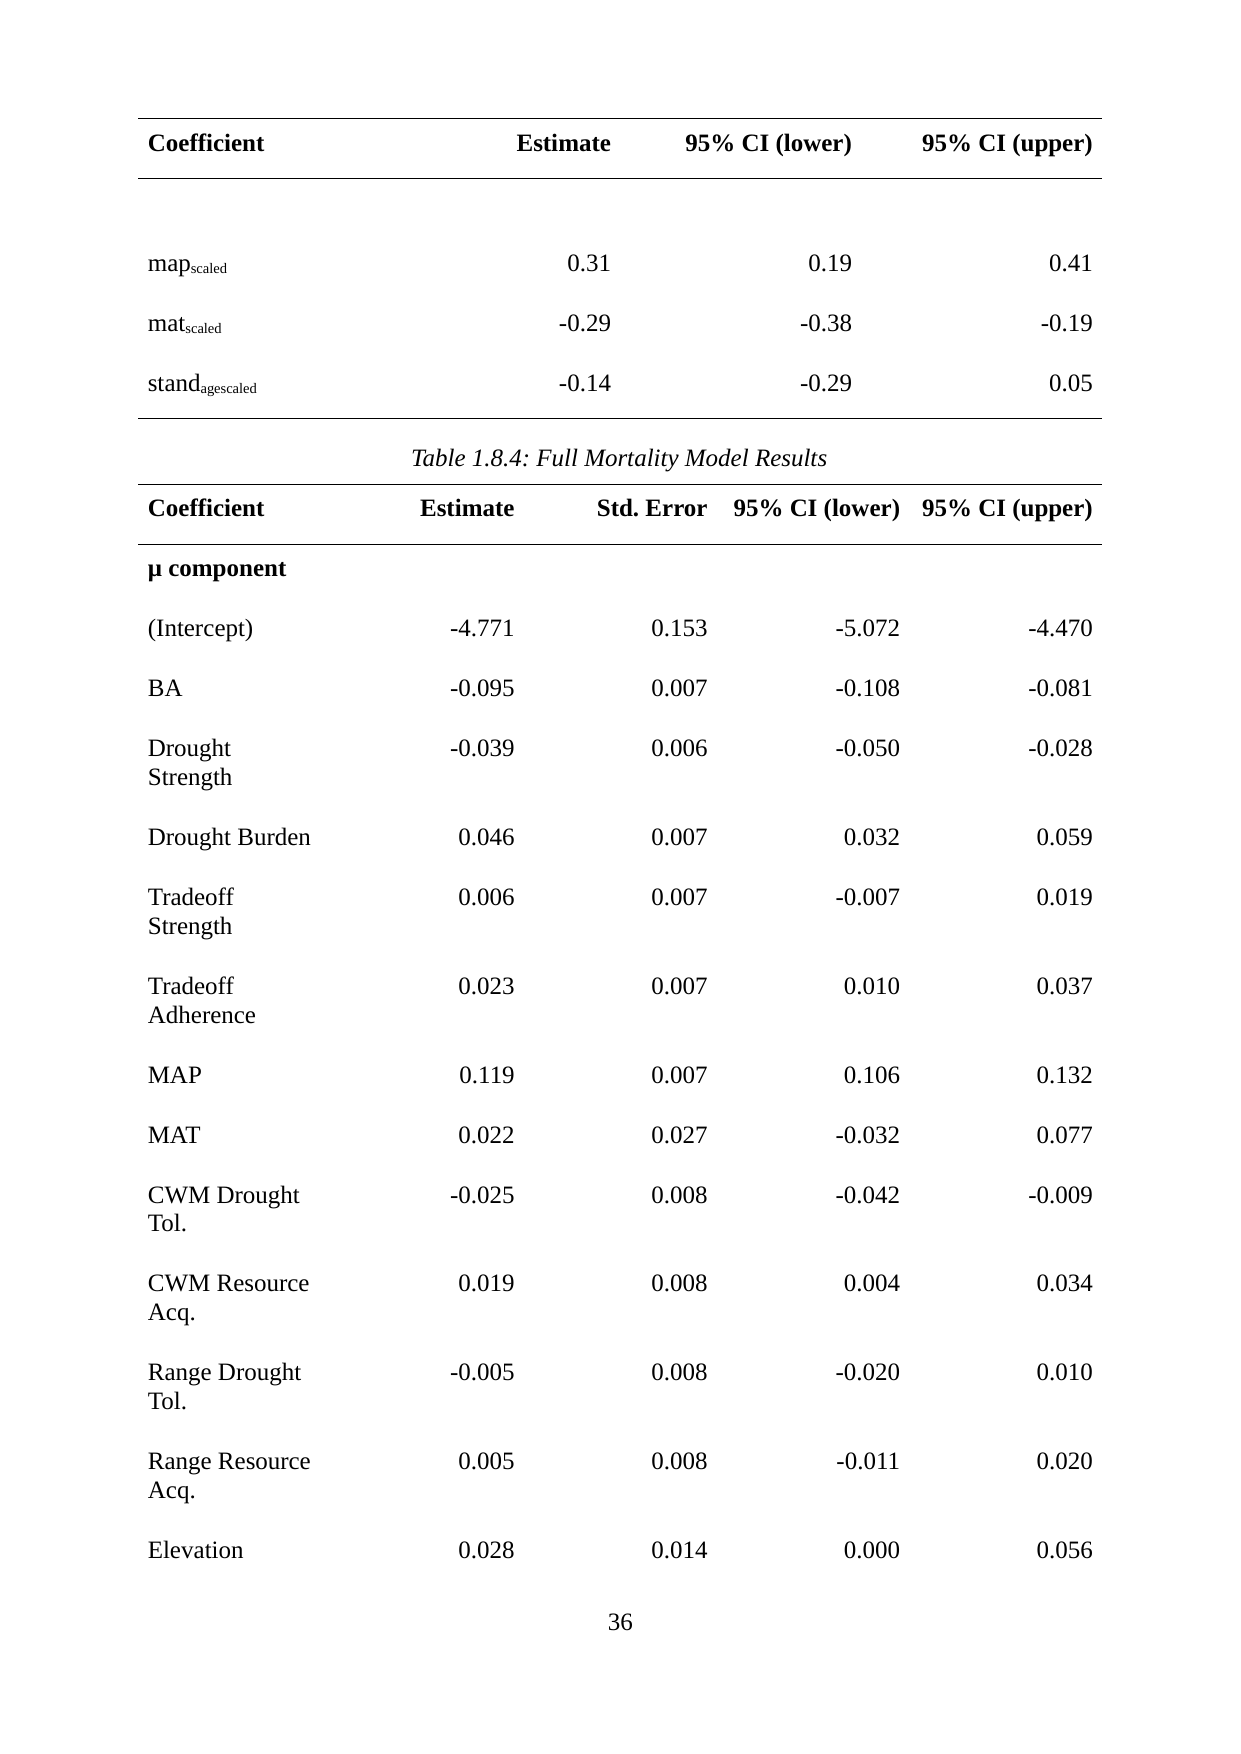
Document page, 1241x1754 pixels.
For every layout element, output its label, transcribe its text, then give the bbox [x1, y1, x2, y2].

table_cell 0.019 [909, 873, 1102, 962]
table_cell 0.005 [331, 1437, 524, 1525]
table_cell -0.14 [379, 358, 620, 418]
table_cell 0.007 [524, 962, 716, 1050]
table_header Coefficient [138, 119, 379, 178]
table_cell 0.007 [524, 813, 716, 873]
table_cell -0.020 [716, 1348, 909, 1437]
table_cell 0.008 [524, 1259, 716, 1348]
table_cell 0.059 [909, 813, 1102, 873]
table_cell 0.020 [909, 1437, 1102, 1525]
table_header Std. Error [524, 485, 716, 544]
table_cell 0.106 [716, 1050, 909, 1110]
table_cell 0.023 [331, 962, 524, 1050]
table_cell 0.027 [524, 1110, 716, 1170]
table_cell [909, 545, 1102, 604]
table_cell 0.05 [861, 358, 1102, 418]
table_cell -0.042 [716, 1170, 909, 1259]
table_cell CWM Resource Acq. [138, 1259, 331, 1348]
table_cell Elevation [138, 1525, 331, 1573]
table_cell 0.046 [331, 813, 524, 873]
table_cell 0.010 [716, 962, 909, 1050]
table_cell 0.008 [524, 1170, 716, 1259]
table_header 95% CI (lower) [620, 119, 861, 178]
table_cell 0.132 [909, 1050, 1102, 1110]
table_cell 0.007 [524, 664, 716, 724]
table_cell 0.077 [909, 1110, 1102, 1170]
table_cell 0.034 [909, 1259, 1102, 1348]
table_cell -0.050 [716, 724, 909, 813]
table_cell 0.007 [524, 873, 716, 962]
table_cell -0.38 [620, 298, 861, 358]
table_cell 0.006 [524, 724, 716, 813]
table_header 95% CI (lower) [716, 485, 909, 544]
table_cell [331, 545, 524, 604]
table_cell -0.039 [331, 724, 524, 813]
table_cell -0.011 [716, 1437, 909, 1525]
table_header Coefficient [138, 485, 331, 544]
text Table 1.8.4: Full Mortality Model Results [118, 443, 1122, 471]
table_cell 0.014 [524, 1525, 716, 1573]
table_cell -0.29 [379, 298, 620, 358]
table_cell Drought Strength [138, 724, 331, 813]
table_cell -0.028 [909, 724, 1102, 813]
table_cell 0.037 [909, 962, 1102, 1050]
table_cell -0.081 [909, 664, 1102, 724]
table_cell -0.032 [716, 1110, 909, 1170]
table_cell [379, 179, 620, 238]
table_cell 0.008 [524, 1348, 716, 1437]
table_cell mapscaled [138, 238, 379, 298]
table_cell MAP [138, 1050, 331, 1110]
table_cell -0.025 [331, 1170, 524, 1259]
table_cell 0.000 [716, 1525, 909, 1573]
table_cell 0.019 [331, 1259, 524, 1348]
table_cell CWM Drought Tol. [138, 1170, 331, 1259]
table_cell -0.19 [861, 298, 1102, 358]
table_header Estimate [331, 485, 524, 544]
table_header Estimate [379, 119, 620, 178]
table_cell 0.032 [716, 813, 909, 873]
table_cell 0.028 [331, 1525, 524, 1573]
table_cell -4.470 [909, 604, 1102, 664]
table_cell 0.022 [331, 1110, 524, 1170]
table_cell Tradeoff Adherence [138, 962, 331, 1050]
table_cell Tradeoff Strength [138, 873, 331, 962]
table_cell 0.19 [620, 238, 861, 298]
table_cell -0.108 [716, 664, 909, 724]
table_cell [620, 179, 861, 238]
table_cell -0.007 [716, 873, 909, 962]
table_cell Range Drought Tol. [138, 1348, 331, 1437]
table_cell BA [138, 664, 331, 724]
table_cell -5.072 [716, 604, 909, 664]
table_header 95% CI (upper) [861, 119, 1102, 178]
table_cell Drought Burden [138, 813, 331, 873]
table_cell matscaled [138, 298, 379, 358]
table_cell [861, 179, 1102, 238]
table_cell -0.009 [909, 1170, 1102, 1259]
table_cell (Intercept) [138, 604, 331, 664]
table_cell 0.006 [331, 873, 524, 962]
table_cell -0.095 [331, 664, 524, 724]
table_cell -0.005 [331, 1348, 524, 1437]
table_cell μ component [138, 545, 331, 604]
table_cell [138, 179, 379, 238]
table_cell 0.004 [716, 1259, 909, 1348]
table_cell 0.31 [379, 238, 620, 298]
table_cell 0.119 [331, 1050, 524, 1110]
table_cell -4.771 [331, 604, 524, 664]
table_cell Range Resource Acq. [138, 1437, 331, 1525]
table_cell 0.007 [524, 1050, 716, 1110]
table_cell 0.056 [909, 1525, 1102, 1573]
table_cell 0.153 [524, 604, 716, 664]
table_cell -0.29 [620, 358, 861, 418]
table_cell 0.008 [524, 1437, 716, 1525]
table_cell standagescaled [138, 358, 379, 418]
table_cell MAT [138, 1110, 331, 1170]
table_cell 0.41 [861, 238, 1102, 298]
table_cell 0.010 [909, 1348, 1102, 1437]
table_cell [716, 545, 909, 604]
table_cell [524, 545, 716, 604]
table_header 95% CI (upper) [909, 485, 1102, 544]
